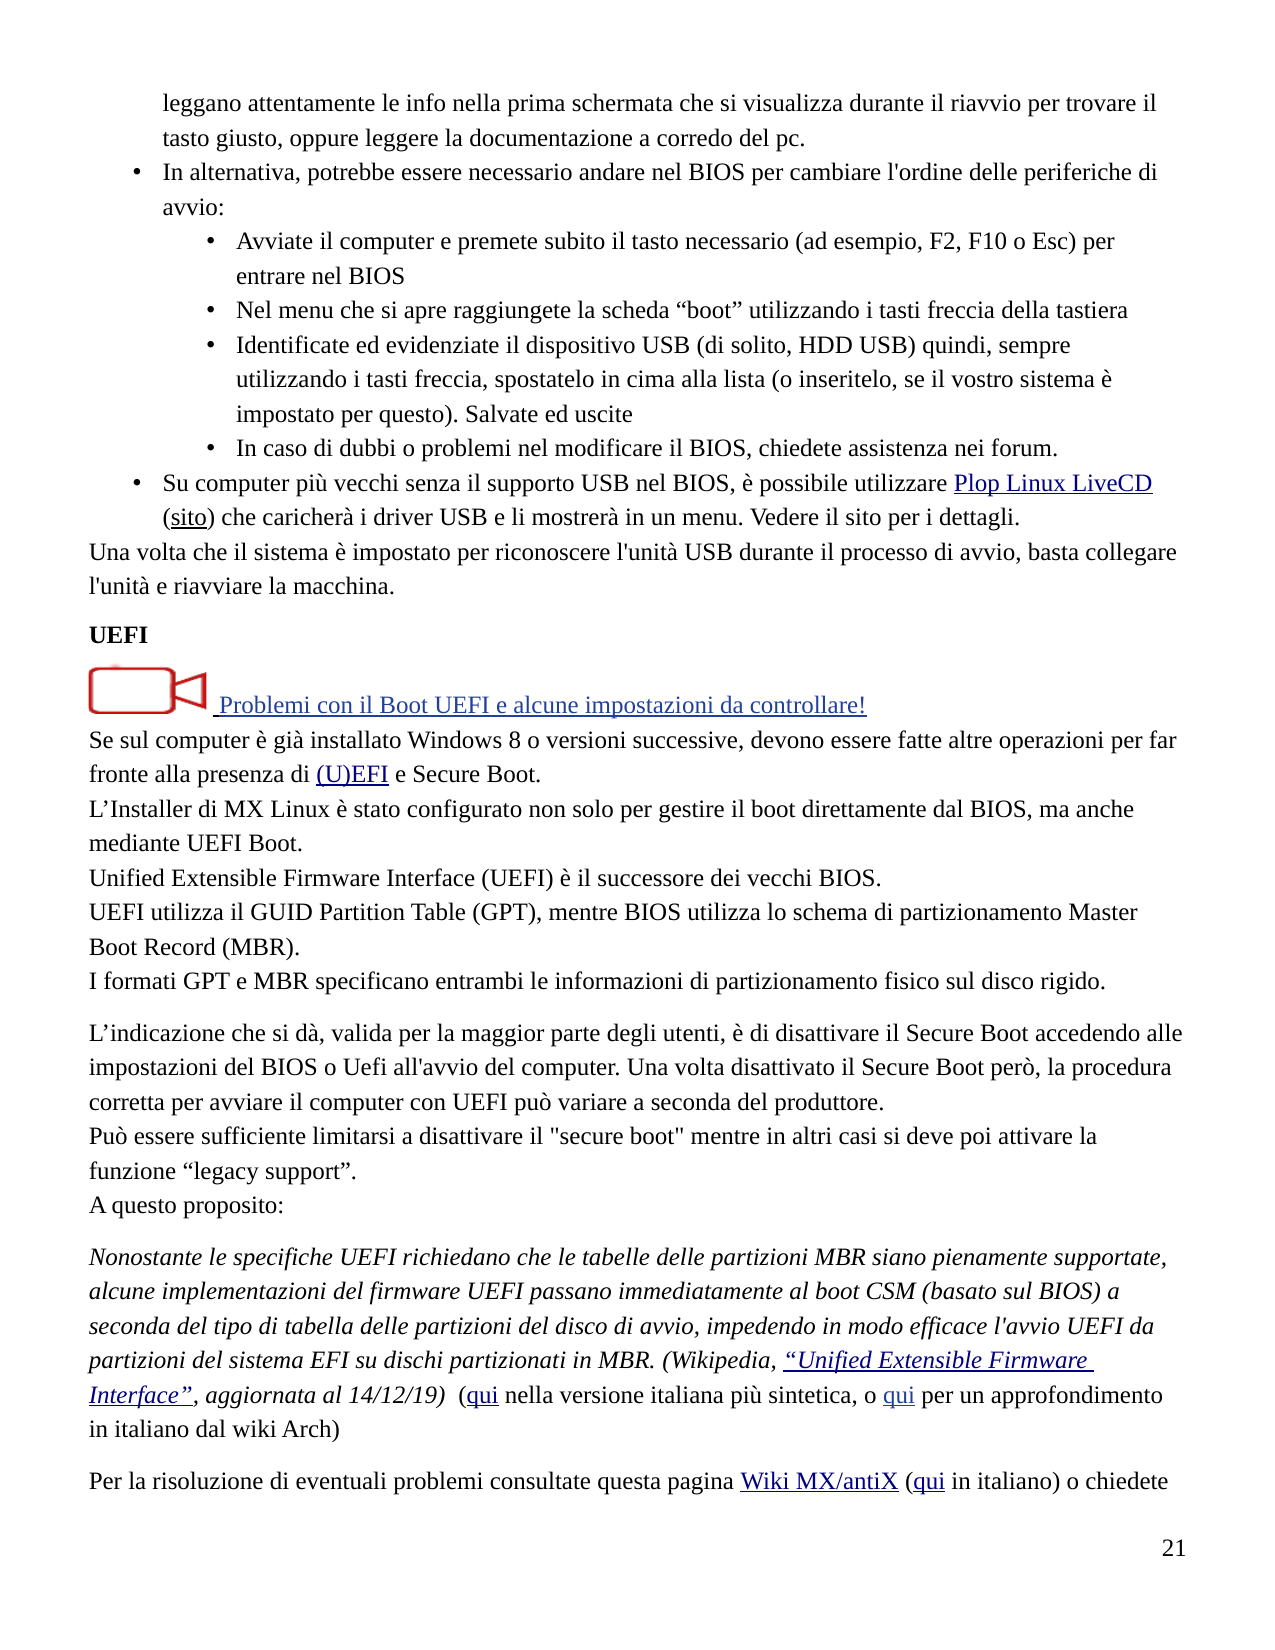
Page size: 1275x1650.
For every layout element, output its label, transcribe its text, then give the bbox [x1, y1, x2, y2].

list Nel menu che si apre raggiungete la scheda “boot” utilizzando i tasti freccia della tastiera [206, 295, 1186, 324]
text Può essere sufficiente limitarsi a disattivare il "secure boot" mentre in altri casi si deve poi attivare la funzione “legacy support”. [88, 1121, 1186, 1184]
text Per la risoluzione di eventuali problemi consultate questa pagina Wiki MX/antiX (qui in italiano) o chiedete [88, 1466, 1186, 1495]
list Identificate ed evidenziate il dispositivo USB (di solito, HDD USB) quindi, sempre utilizzando i tasti freccia, spostatelo in cima alla lista (o inseritelo, se il vostro sistema è impostato per questo). Salvate ed uscite [206, 330, 1186, 428]
list Su computer più vecchi senza il supporto USB nel BIOS, è possibile utilizzare Plop Linux LiveCD (sito) che caricherà i driver USB e li mostrerà in un menu. Vedere il sito per i dettagli. [133, 468, 1186, 531]
text Problemi con il Boot UEFI e alcune impostazioni da controllare! [88, 655, 1186, 719]
picture [88, 654, 207, 714]
text UEFI [88, 620, 1186, 649]
list Avviate il computer e premete subito il tasto necessario (ad esempio, F2, F10 o Esc) per entrare nel BIOS [206, 226, 1186, 290]
text Una volta che il sistema è impostato per riconoscere l'unità USB durante il processo di avvio, basta collegare l'unità e riavviare la macchina. [88, 537, 1186, 600]
text UEFI utilizza il GUID Partition Table (GPT), mentre BIOS utilizza lo schema di partizionamento Master Boot Record (MBR). [88, 897, 1186, 961]
text L’Installer di MX Linux è stato configurato non solo per gestire il boot direttamente dal BIOS, ma anche mediante UEFI Boot. [88, 794, 1186, 857]
text Nonostante le specifiche UEFI richiedano che le tabelle delle partizioni MBR siano pienamente supportate, alcune implementazioni del firmware UEFI passano immediatamente al boot CSM (basato sul BIOS) a seconda del tipo di tabella delle partizioni del disco di avvio, impedendo in modo efficace l'avvio UEFI da partizioni del sistema EFI su dischi partizionati in MBR. (Wikipedia, “Unified Extensible Firmware Interface”, aggiornata al 14/12/19) (qui nella versione italiana più sintetica, o qui per un approfondimento in italiano dal wiki Arch) [88, 1242, 1186, 1443]
text Unified Extensible Firmware Interface (UEFI) è il successore dei vecchi BIOS. [88, 863, 1186, 892]
list In alternativa, potrebbe essere necessario andare nel BIOS per cambiare l'ordine delle periferiche di avvio: [133, 157, 1186, 221]
text I formati GPT e MBR specificano entrambi le informazioni di partizionamento fisico sul disco rigido. [88, 966, 1186, 995]
text L’indicazione che si dà, valida per la maggior parte degli utenti, è di disattivare il Secure Boot accedendo alle impostazioni del BIOS o Uefi all'avvio del computer. Una volta disattivato il Secure Boot però, la procedura corretta per avviare il computer con UEFI può variare a seconda del produttore. [88, 1018, 1186, 1116]
text Se sul computer è già installato Windows 8 o versioni successive, devono essere fatte altre operazioni per far fronte alla presenza di (U)EFI e Secure Boot. [88, 725, 1186, 788]
list leggano attentamente le info nella prima schermata che si visualizza durante il riavvio per trovare il tasto giusto, oppure leggere la documentazione a corredo del pc. [133, 88, 1186, 152]
text A questo proposito: [88, 1190, 1186, 1219]
list In caso di dubbi o problemi nel modificare il BIOS, chiedete assistenza nei forum. [206, 433, 1186, 462]
